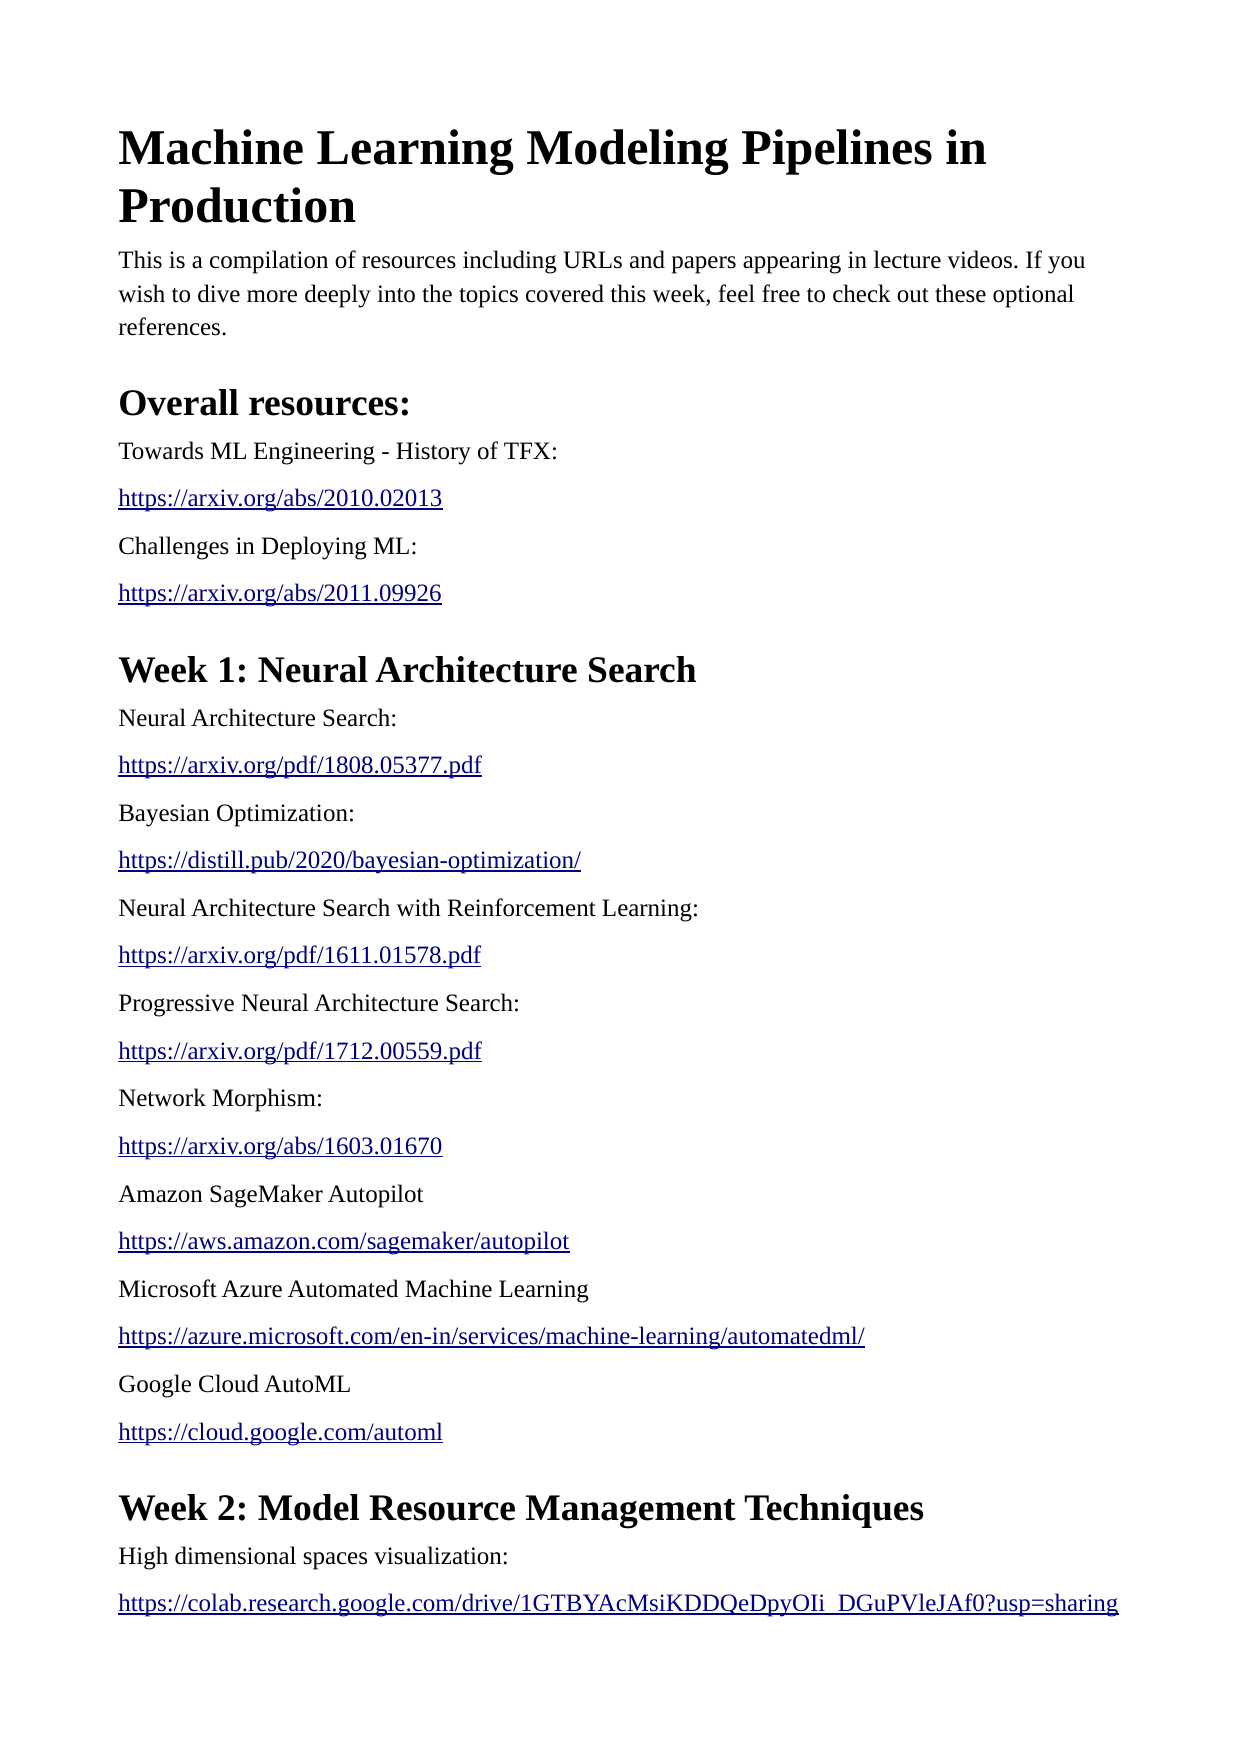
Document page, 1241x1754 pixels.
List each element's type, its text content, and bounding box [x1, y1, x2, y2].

subtitle Machine Learning Modeling Pipelines in Production [118, 118, 1122, 233]
text https://arxiv.org/abs/2011.09926 [118, 578, 1122, 607]
text https://aws.amazon.com/sagemaker/autopilot [118, 1226, 1122, 1255]
text Network Morphism: [118, 1083, 1122, 1112]
text https://colab.research.google.com/drive/1GTBYAcMsiKDDQeDpyOIi_DGuPVleJAf0?usp=sharing [118, 1588, 1122, 1617]
text Microsoft Azure Automated Machine Learning [118, 1274, 1122, 1303]
text https://azure.microsoft.com/en-in/services/machine-learning/automatedml/ [118, 1321, 1122, 1350]
text Progressive Neural Architecture Search: [118, 988, 1122, 1017]
text Neural Architecture Search with Reinforcement Learning: [118, 893, 1122, 922]
text https://arxiv.org/pdf/1808.05377.pdf [118, 750, 1122, 779]
subtitle Week 1: Neural Architecture Search [118, 647, 1122, 690]
text https://arxiv.org/abs/1603.01670 [118, 1131, 1122, 1160]
text Google Cloud AutoML [118, 1369, 1122, 1398]
text https://cloud.google.com/automl [118, 1417, 1122, 1445]
text This is a compilation of resources including URLs and papers appearing in lecture videos. If you wish to dive more deeply into the topics covered this week, feel free to check out these optional references. [118, 246, 1122, 340]
text Amazon SageMaker Autopilot [118, 1179, 1122, 1207]
subtitle Week 2: Model Resource Management Techniques [118, 1485, 1122, 1528]
text https://distill.pub/2020/bayesian-optimization/ [118, 845, 1122, 874]
subtitle Overall resources: [118, 380, 1122, 423]
text https://arxiv.org/pdf/1611.01578.pdf [118, 941, 1122, 969]
text Bayesian Optimization: [118, 798, 1122, 827]
text https://arxiv.org/pdf/1712.00559.pdf [118, 1036, 1122, 1064]
text Neural Architecture Search: [118, 703, 1122, 731]
text Towards ML Engineering - History of TFX: [118, 436, 1122, 464]
text Challenges in Deploying ML: [118, 531, 1122, 560]
text High dimensional spaces visualization: [118, 1541, 1122, 1569]
text https://arxiv.org/abs/2010.02013 [118, 483, 1122, 512]
